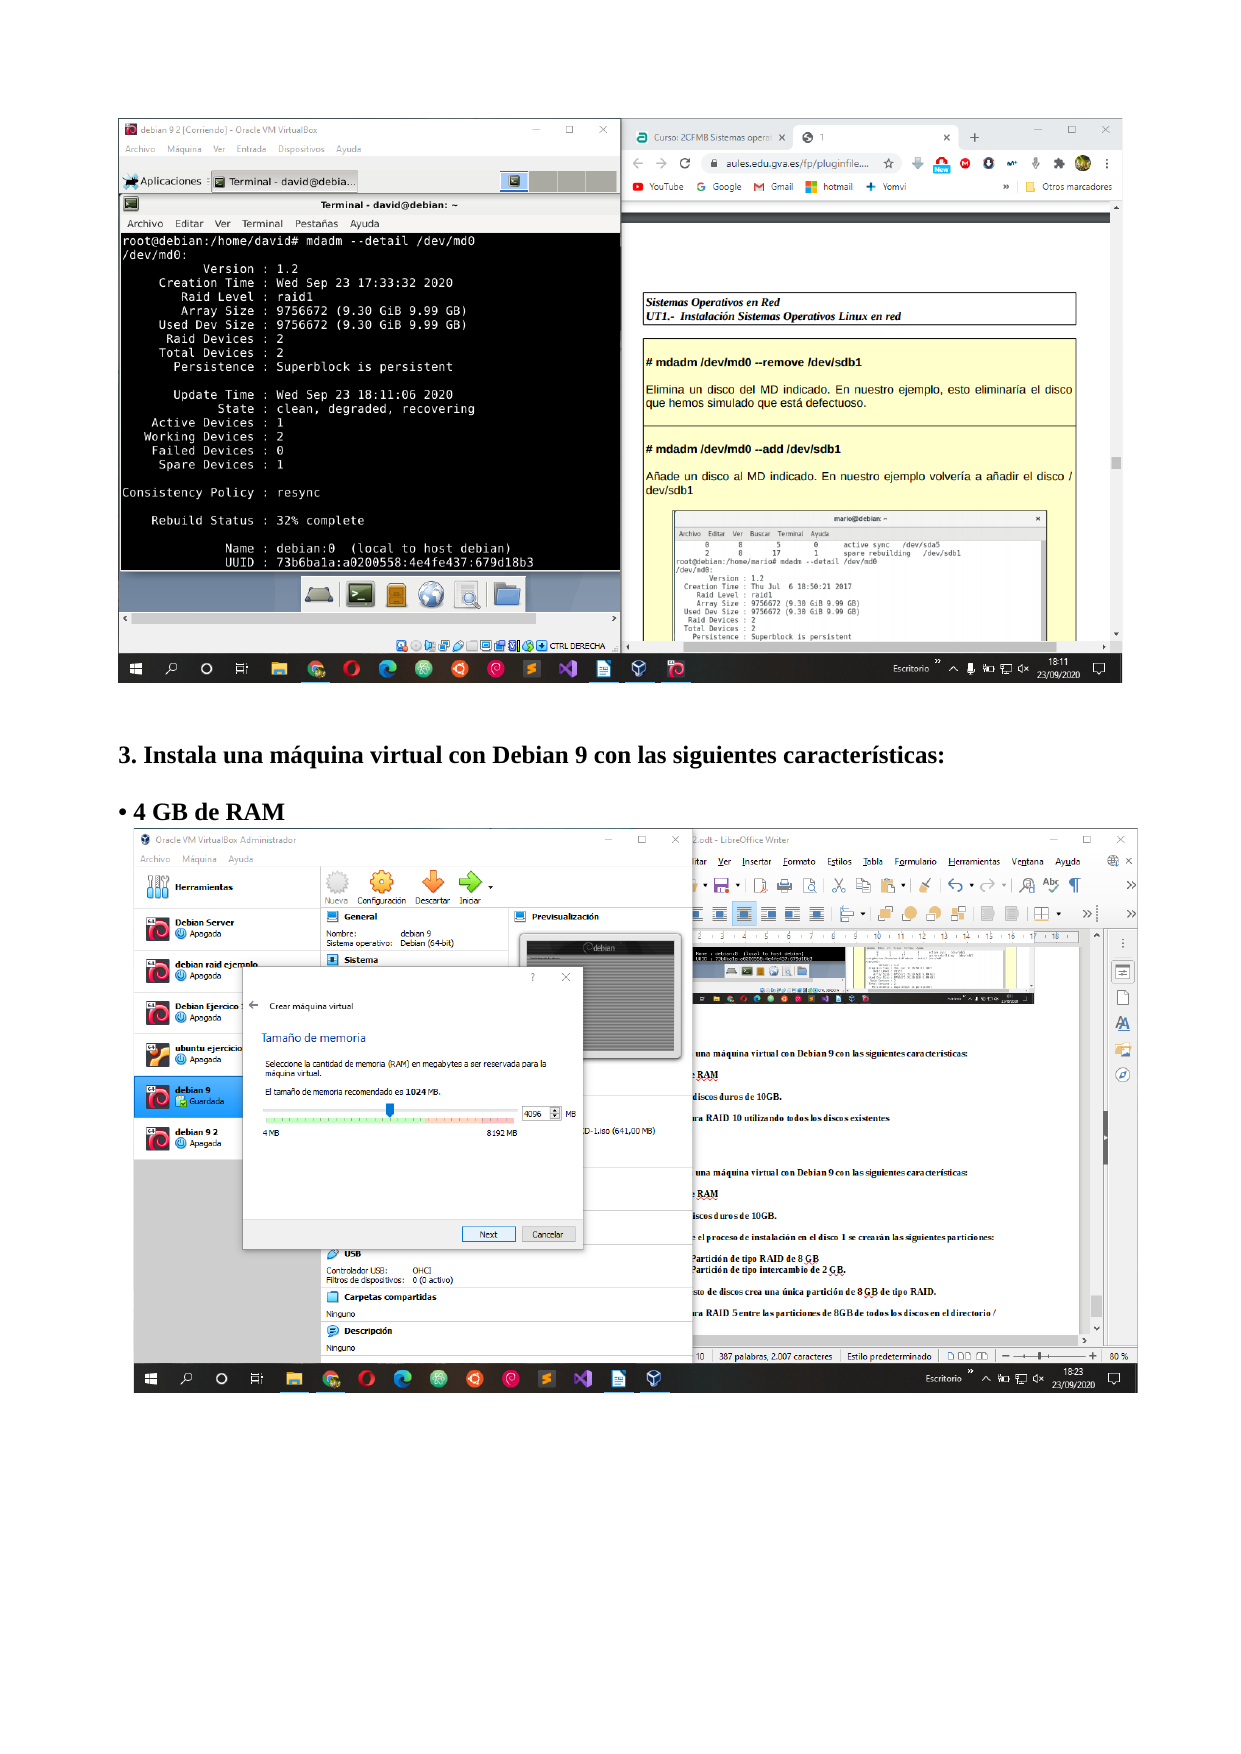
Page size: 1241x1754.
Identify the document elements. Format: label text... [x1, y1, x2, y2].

text 3. Instala una máquina virtual con Debian 9 con las siguientes características: [118, 740, 1122, 769]
picture [133, 828, 1138, 1393]
text • 4 GB de RAM [118, 797, 1122, 826]
picture [118, 118, 1123, 683]
